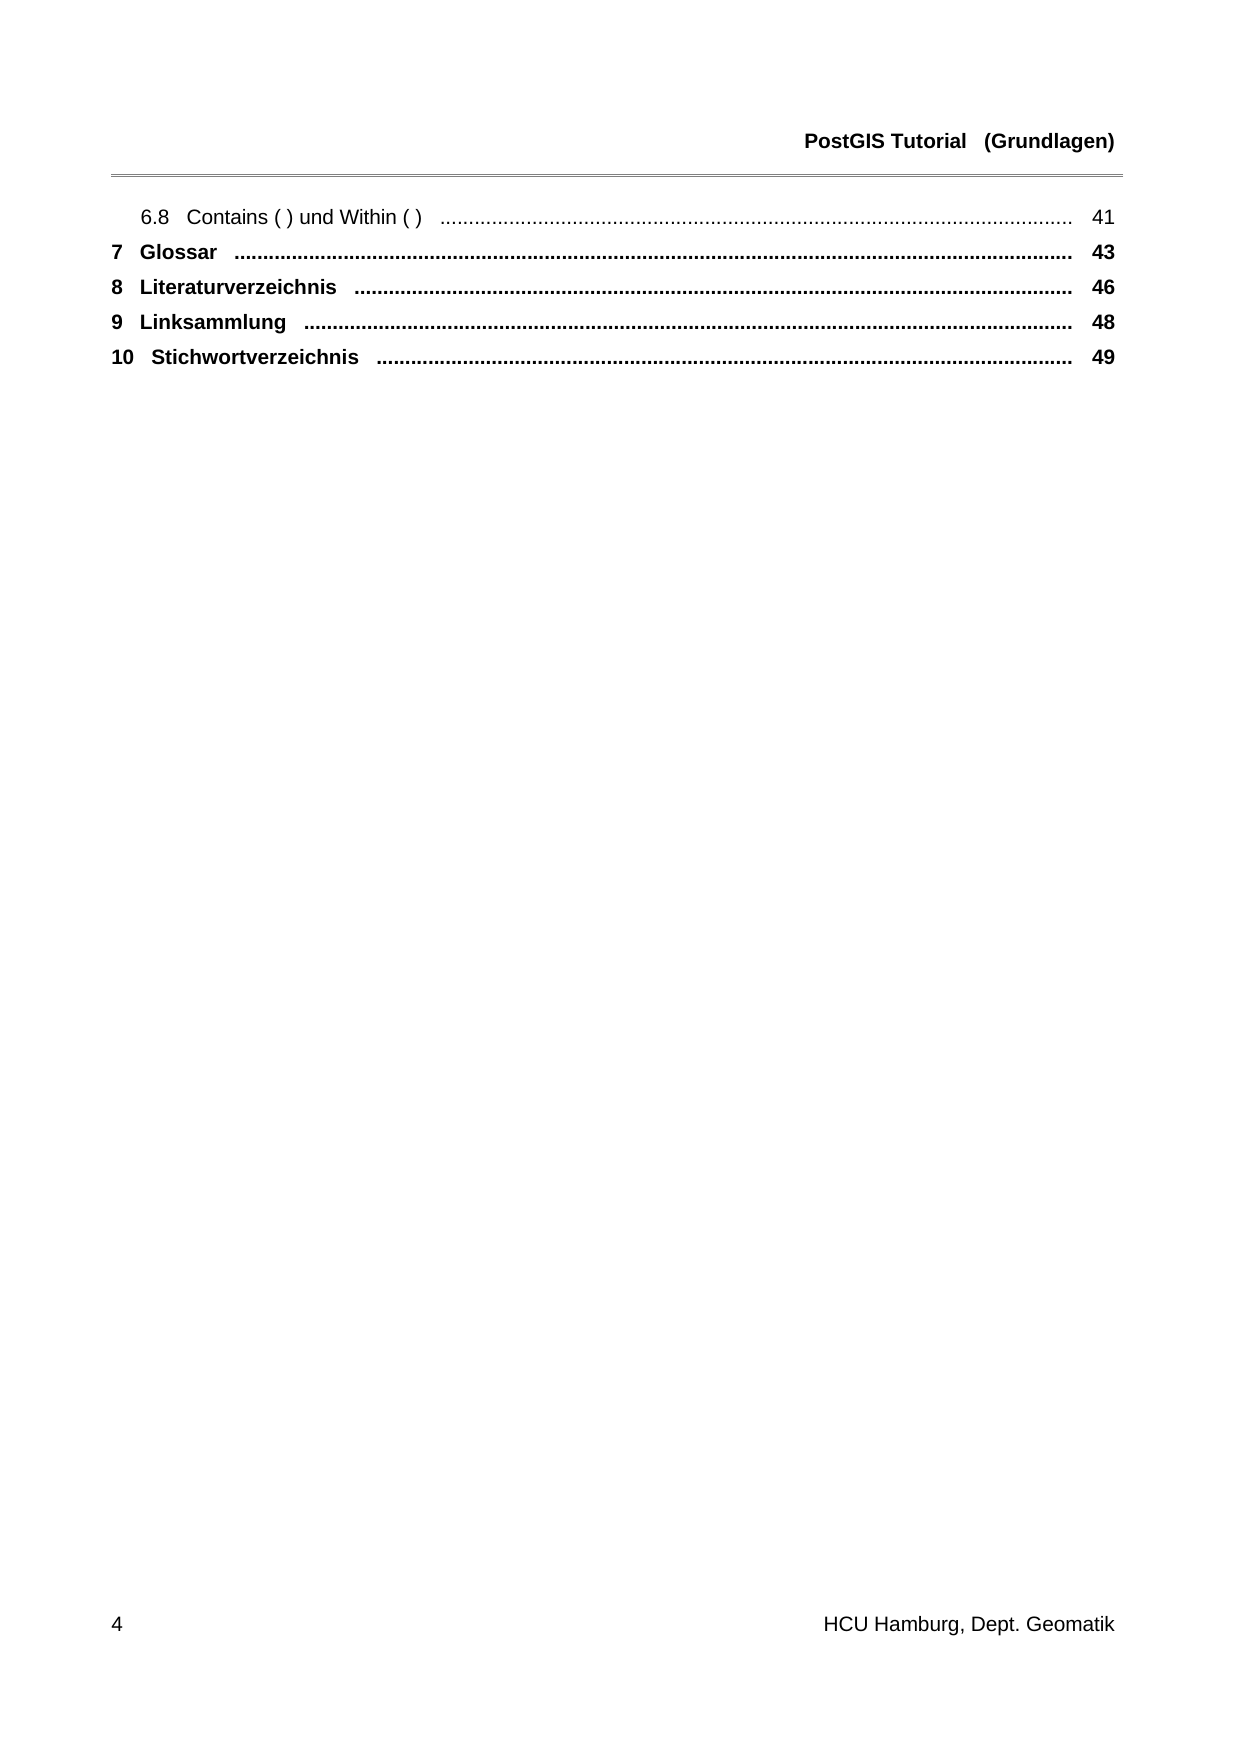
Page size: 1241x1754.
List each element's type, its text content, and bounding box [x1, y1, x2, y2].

text 8 Literaturverzeichnis 46 [111, 276, 1123, 299]
text 7 Glossar 43 [111, 241, 1123, 264]
text 9 Linksammlung 48 [111, 311, 1123, 334]
text 10 Stichwortverzeichnis 49 [111, 346, 1123, 369]
text 6.8 Contains ( ) und Within ( ) 41 [140, 206, 1123, 229]
